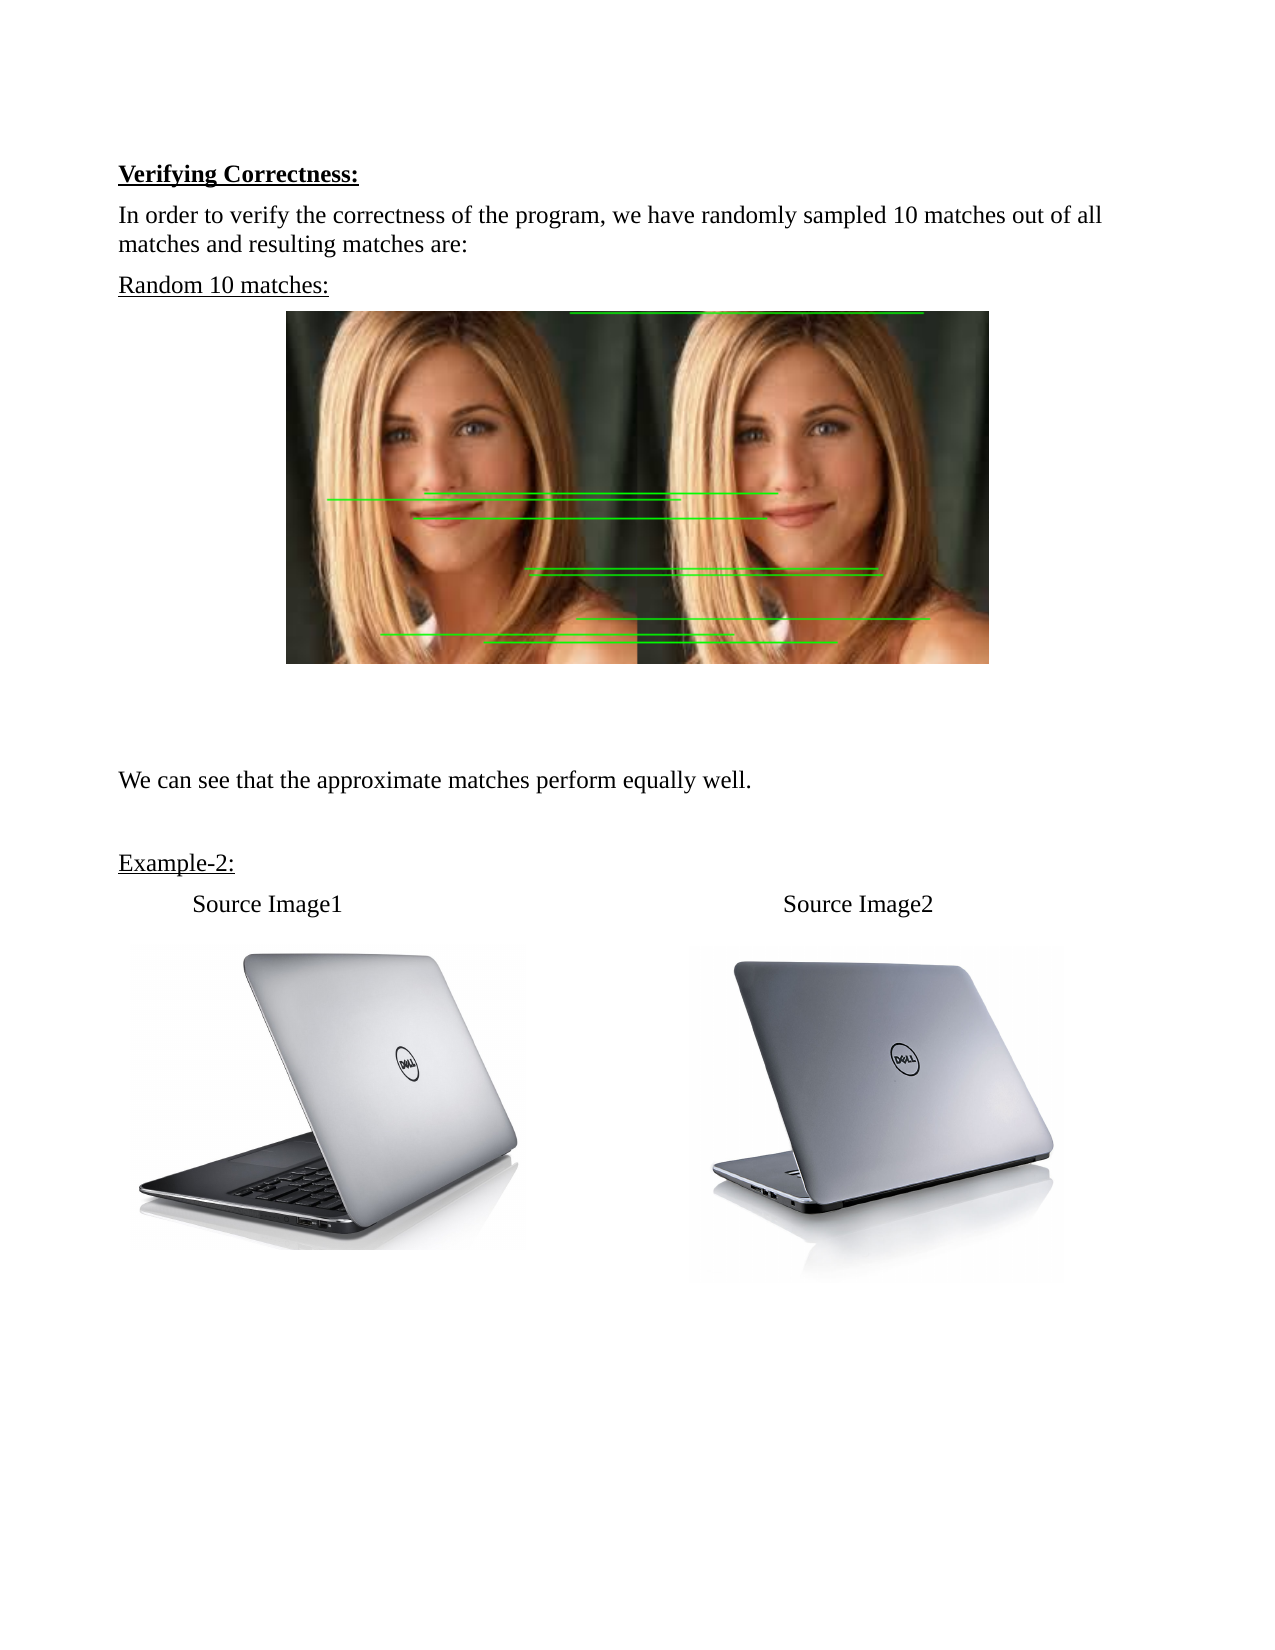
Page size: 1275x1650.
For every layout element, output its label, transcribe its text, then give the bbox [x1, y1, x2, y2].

text Random 10 matches: [118, 271, 1157, 299]
text Example-2: [118, 848, 1157, 877]
text Verifying Correctness: [118, 159, 1157, 188]
text We can see that the approximate matches perform equally well. [118, 766, 1157, 794]
picture [286, 311, 989, 664]
text Source Image1 Source Image2 [118, 889, 1157, 918]
picture [130, 944, 527, 1250]
text In order to verify the correctness of the program, we have randomly sampled 10 matches out of all matches and resulting matches are: [118, 201, 1157, 258]
picture [688, 946, 1065, 1283]
